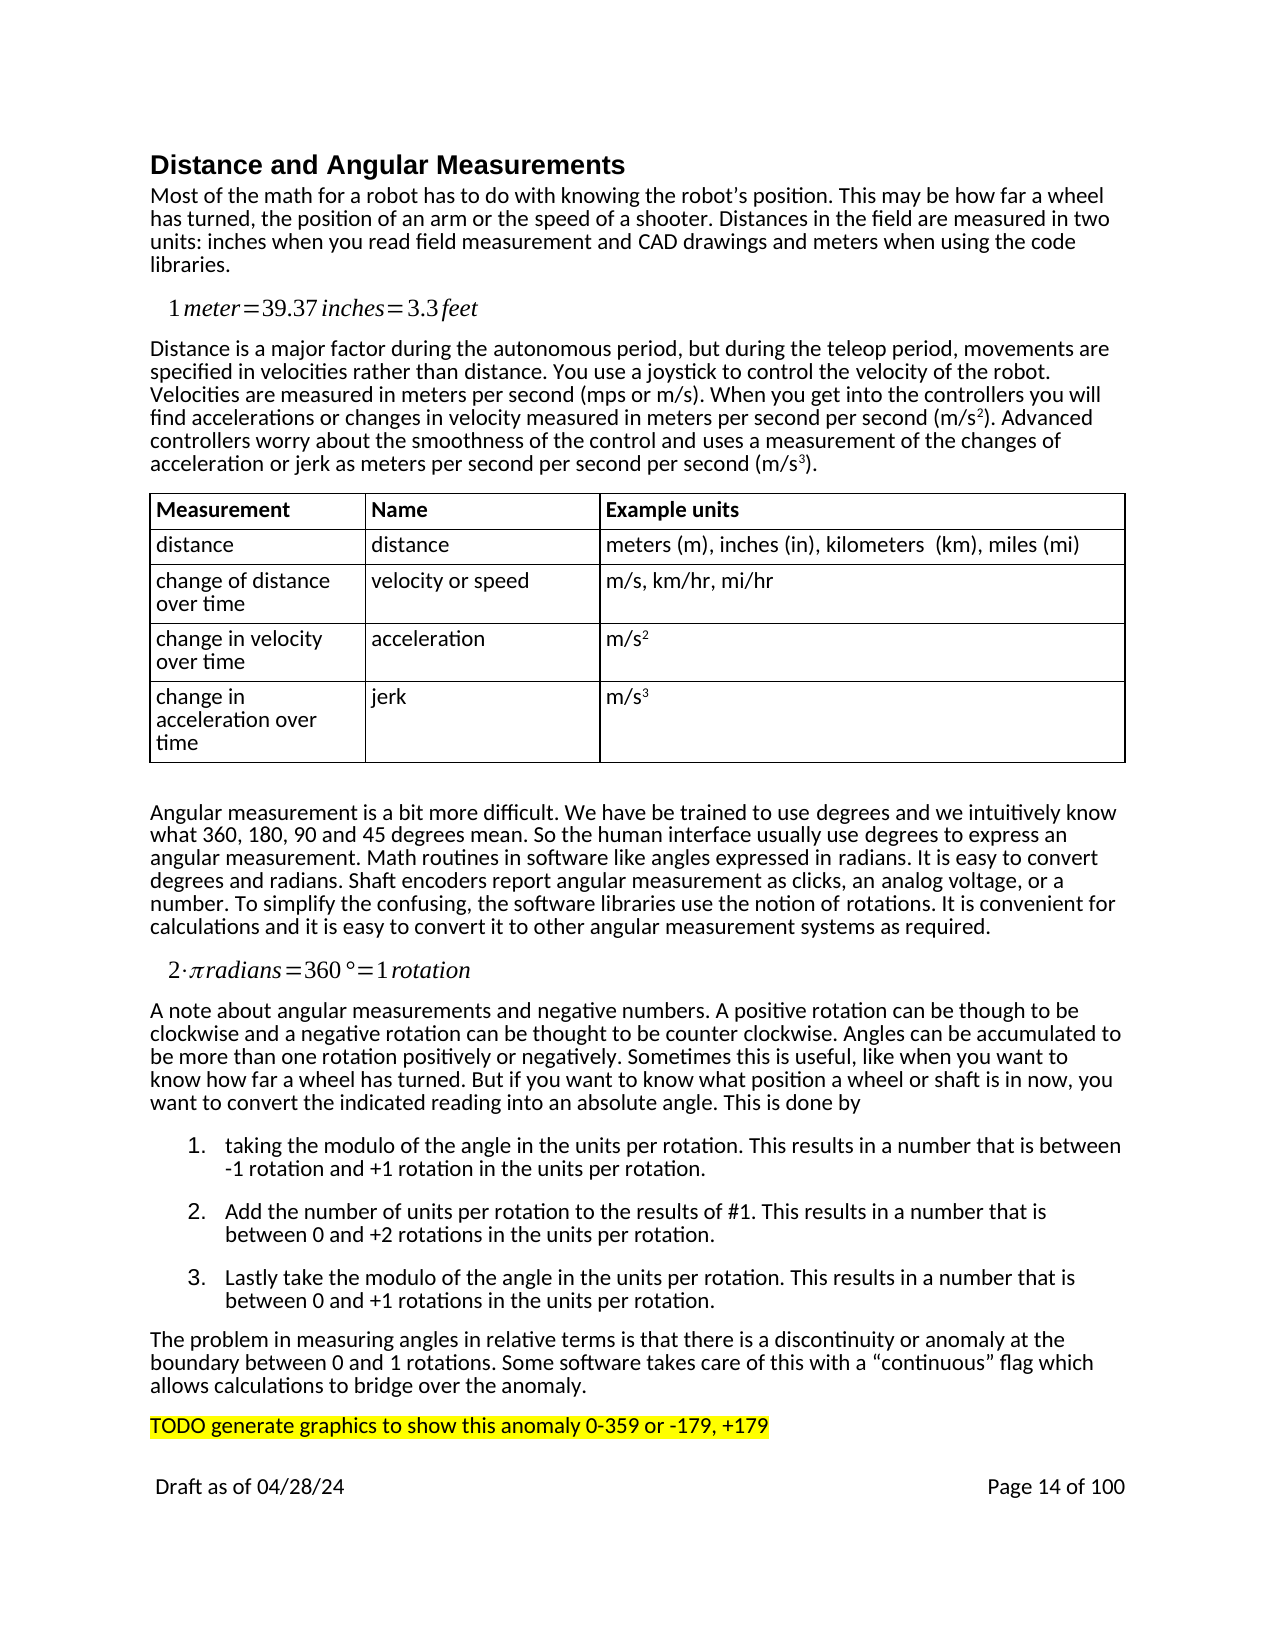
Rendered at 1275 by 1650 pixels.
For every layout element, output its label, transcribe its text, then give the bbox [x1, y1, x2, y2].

table_cell m/s3 [601, 682, 1124, 762]
text Angular measurement is a bit more difficult. We have be trained to use degrees and we intuitively know what 360, 180, 90 and 45 degrees mean. So the human interface usually use degrees to express an angular measurement. Math routines in software like angles expressed in radians. It is easy to convert degrees and radians. Shaft encoders report angular measurement as clicks, an analog voltage, or a number. To simplify the confusing, the software libraries use the notion of rotations. It is convenient for calculations and it is easy to convert it to other angular measurement systems as required. [150, 803, 1125, 940]
table_cell jerk [366, 682, 599, 762]
text Distance is a major factor during the autonomous period, but during the teleop period, movements are specified in velocities rather than distance. You use a joystick to control the velocity of the robot. Velocities are measured in meters per second (mps or m/s). When you get into the controllers you will find accelerations or changes in velocity measured in meters per second per second (m/s2). Advanced controllers worry about the smoothness of the control and uses a measurement of the changes of acceleration or jerk as meters per second per second per second (m/s3). [150, 339, 1125, 477]
table_cell m/s, km/hr, mi/hr [601, 565, 1124, 622]
table_header Measurement [151, 494, 365, 529]
table_cell distance [366, 530, 599, 564]
text A note about angular measurements and negative numbers. A positive rotation can be though to be clockwise and a negative rotation can be thought to be counter clockwise. Angles can be accumulated to be more than one rotation positively or negatively. Sometimes this is useful, like when you want to know how far a wheel has turned. But if you want to know what position a wheel or shaft is in now, you want to convert the indicated reading into an absolute angle. This is done by [150, 1001, 1125, 1116]
text Most of the math for a robot has to do with knowing the robot’s position. This may be how far a wheel has turned, the position of an arm or the speed of a shooter. Distances in the field are measured in two units: inches when you read field measurement and CAD drawings and meters when using the code libraries. [150, 187, 1125, 278]
table_header Name [366, 494, 599, 529]
table_header Example units [601, 494, 1124, 529]
table_cell distance [151, 530, 365, 564]
table_cell meters (m), inches (in), kilometers (km), miles (mi) [601, 530, 1124, 564]
subtitle Distance and Angular Measurements [150, 150, 1125, 180]
table_cell velocity or speed [366, 565, 599, 622]
table_cell change in acceleration over time [151, 682, 365, 762]
text The problem in measuring angles in relative terms is that there is a discontinuity or anomaly at the boundary between 0 and 1 rotations. Some software takes care of this with a “continuous” flag which allows calculations to bridge over the anomaly. [150, 1331, 1125, 1399]
table_cell m/s2 [601, 624, 1124, 681]
text TODO generate graphics to show this anomaly 0-359 or -179, +179 [150, 1416, 1125, 1439]
list taking the modulo of the angle in the units per rotation. This results in a number that is between -1 rotation and +1 rotation in the units per rotation. [187, 1132, 1125, 1182]
table_cell acceleration [366, 624, 599, 681]
table_cell change of distance over time [151, 565, 365, 622]
table_cell change in velocity over time [151, 624, 365, 681]
list Add the number of units per rotation to the results of #1. This results in a number that is between 0 and +2 rotations in the units per rotation. [187, 1198, 1125, 1248]
list Lastly take the modulo of the angle in the units per rotation. This results in a number that is between 0 and +1 rotations in the units per rotation. [187, 1264, 1125, 1314]
